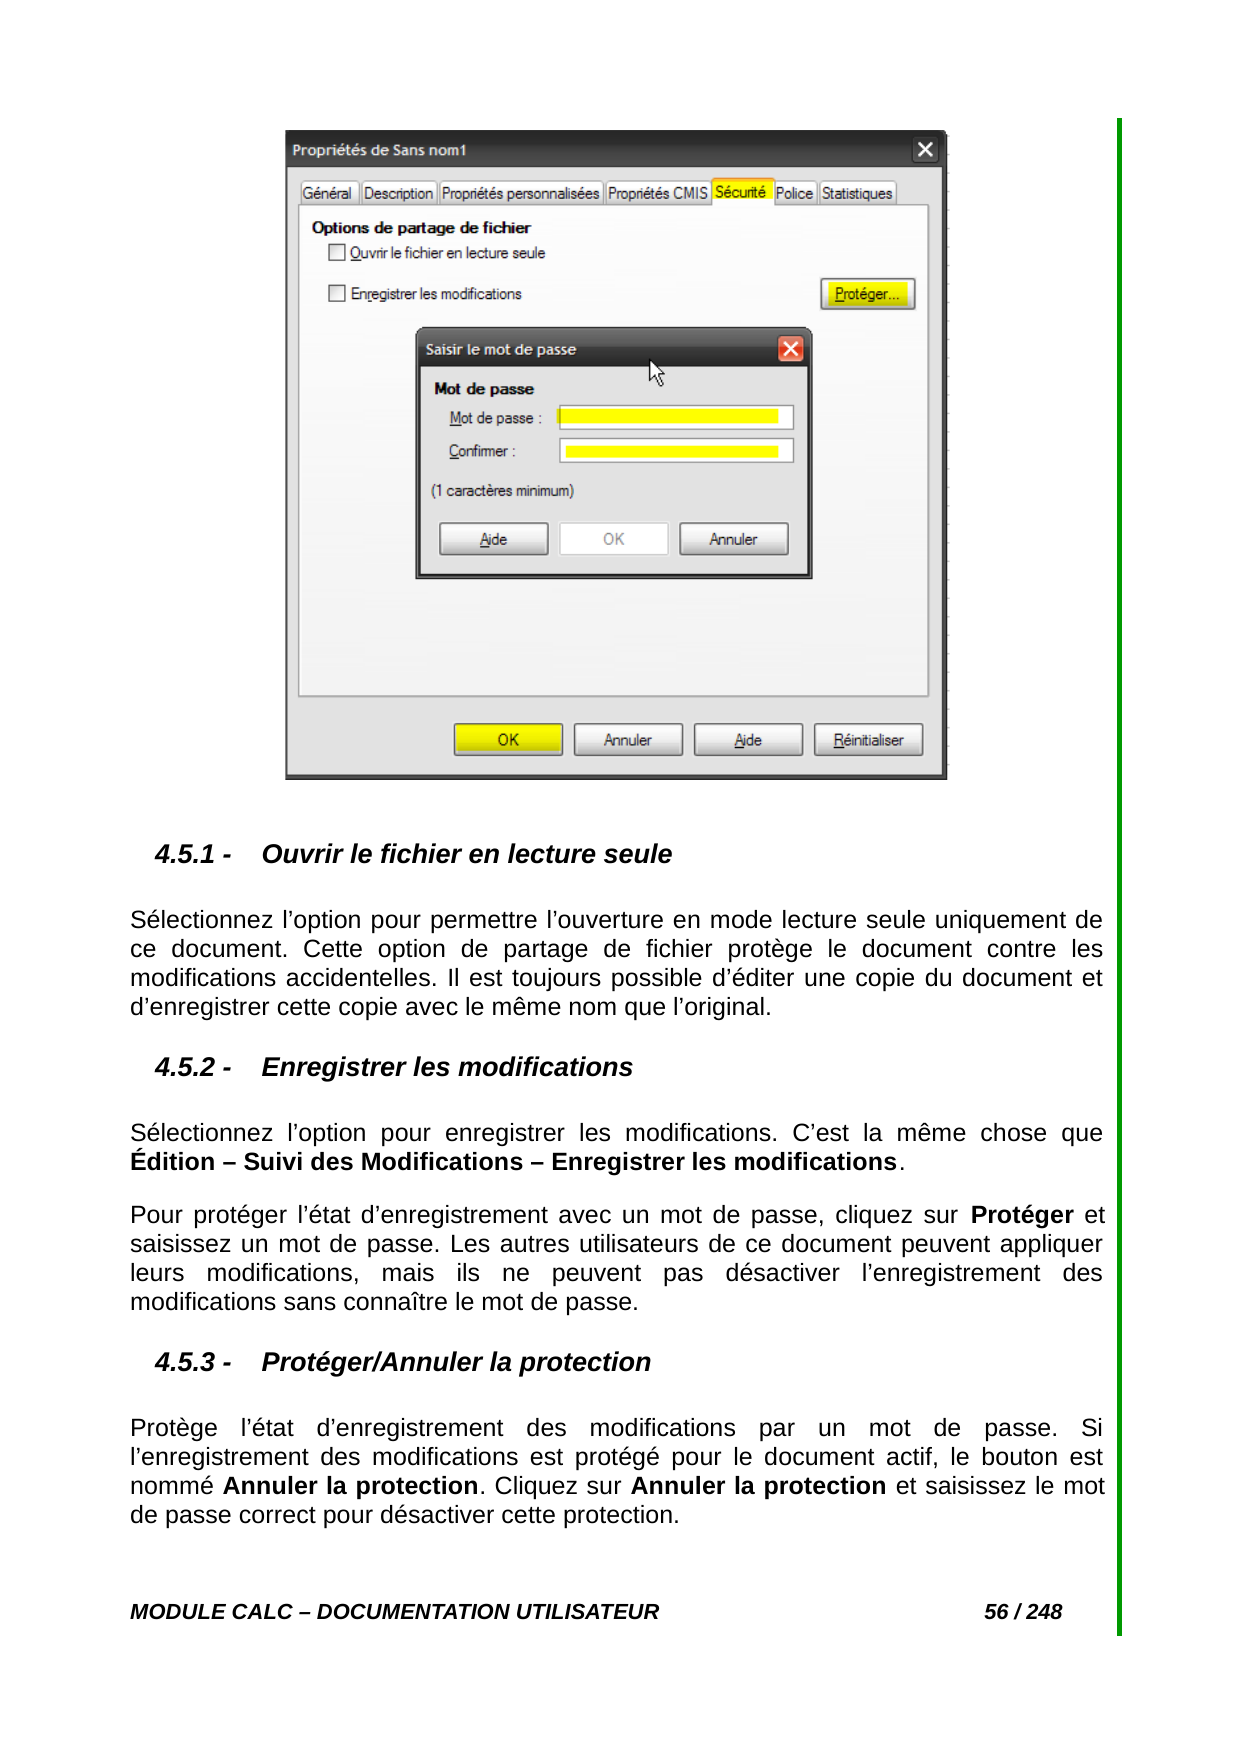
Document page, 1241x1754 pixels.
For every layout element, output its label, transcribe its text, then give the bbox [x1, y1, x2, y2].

text Pour protéger l’état d’enregistrement avec un mot de passe, cliquez sur Protéger et saisissez un mot de passe. Les autres utilisateurs de ce document peuvent appliquer leurs modifications, mais ils ne peuvent pas désactiver l’enregistrement des modifications sans connaître le mot de passe. [130, 1200, 1105, 1316]
subtitle Enregistrer les modifications [155, 1051, 1105, 1082]
text Protège l’état d’enregistrement des modifications par un mot de passe. Si l’enregistrement des modifications est protégé pour le document actif, le bouton est nommé Annuler la protection. Cliquez sur Annuler la protection et saisissez le mot de passe correct pour désactiver cette protection. [130, 1412, 1105, 1529]
picture [285, 130, 950, 780]
text Sélectionnez l’option pour enregistrer les modifications. C’est la même chose que Édition – Suivi des Modifications – Enregistrer les modifications. [130, 1118, 1105, 1176]
subtitle Ouvrir le fichier en lecture seule [155, 838, 1105, 869]
text Sélectionnez l’option pour permettre l’ouverture en mode lecture seule uniquement de ce document. Cette option de partage de fichier protège le document contre les modifications accidentelles. Il est toujours possible d’éditer une copie du document et d’enregistrer cette copie avec le même nom que l’original. [130, 905, 1105, 1021]
subtitle Protéger/Annuler la protection [155, 1345, 1105, 1376]
